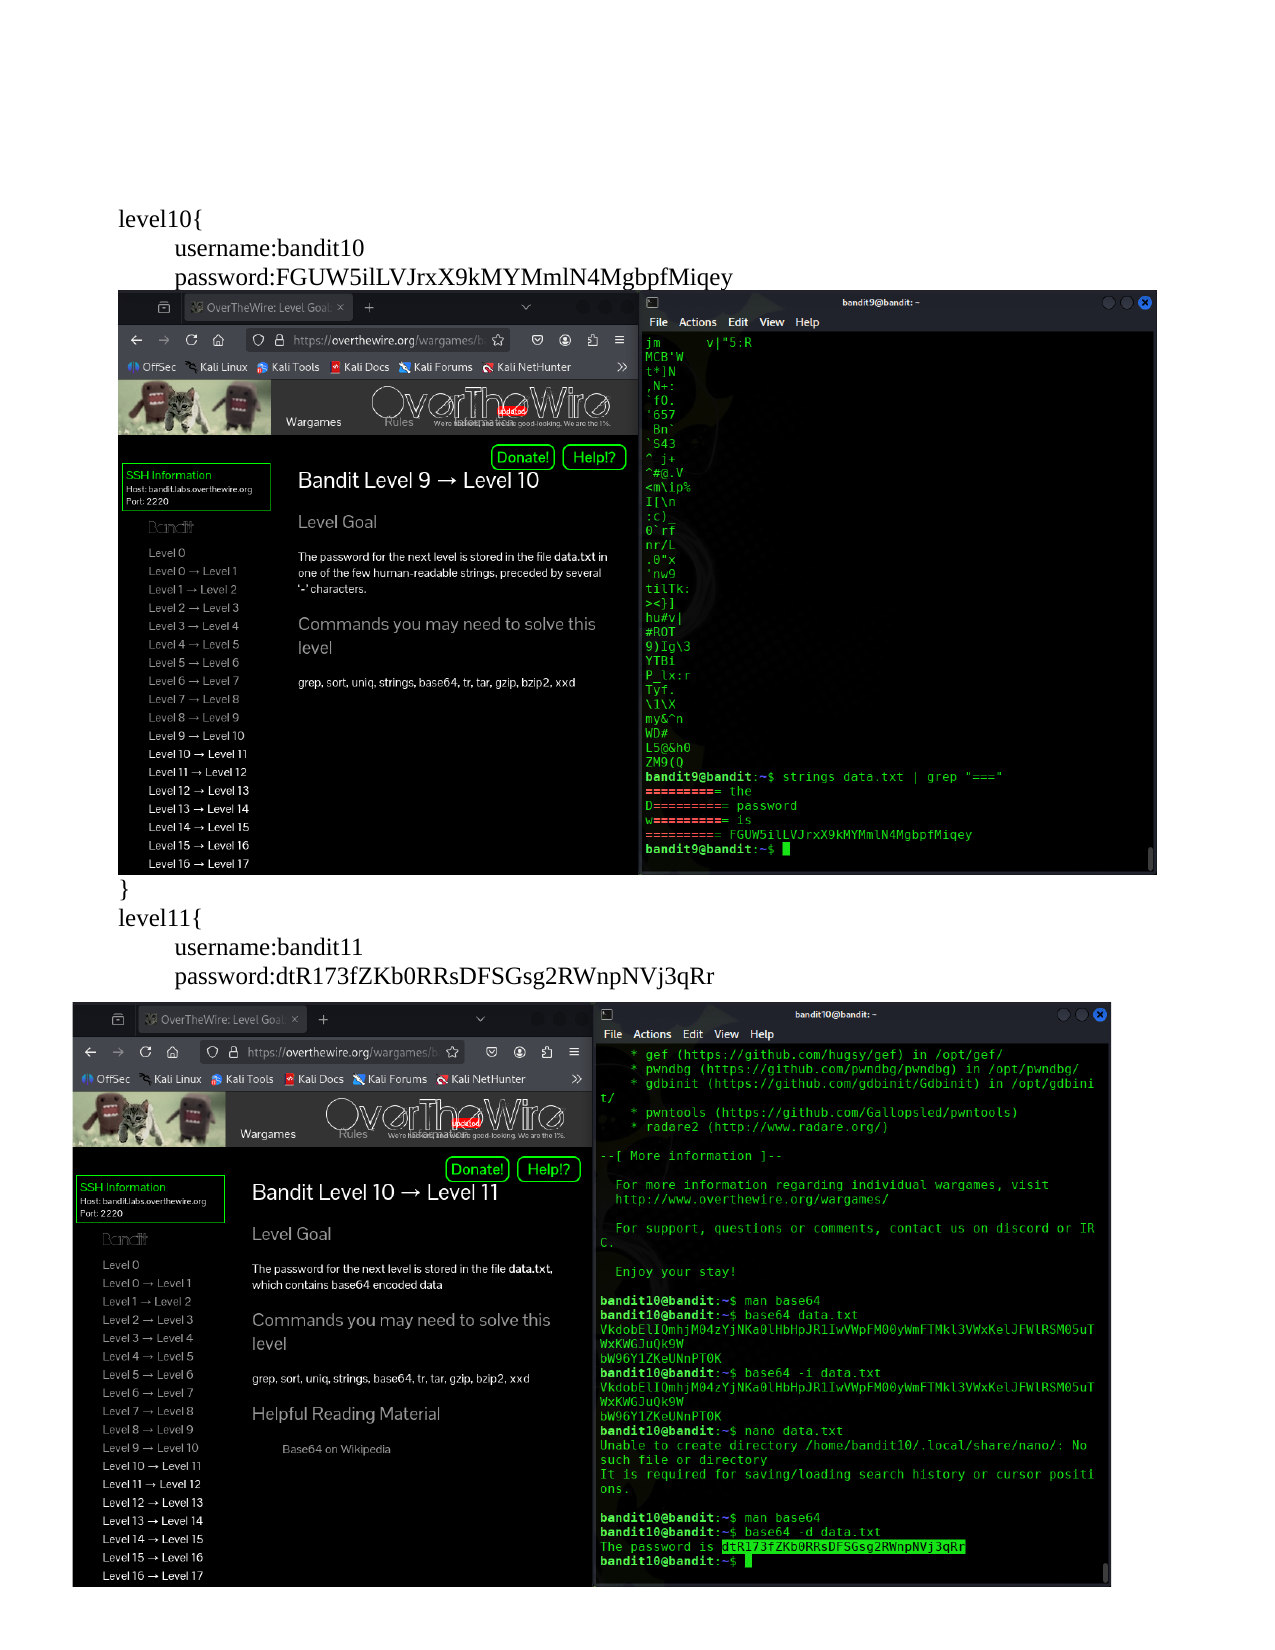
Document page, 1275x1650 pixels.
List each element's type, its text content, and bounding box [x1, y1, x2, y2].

text level10{ [118, 204, 1157, 233]
text username:bandit11 [118, 932, 1157, 961]
picture [72, 1002, 1112, 1587]
text username:bandit10 [118, 233, 1157, 262]
text } [118, 875, 1157, 903]
text level11{ [118, 903, 1157, 932]
picture [118, 290, 1157, 875]
text password:dtR173fZKb0RRsDFSGsg2RWnpNVj3qRr [118, 961, 1157, 989]
text password:FGUW5ilLVJrxX9kMYMmlN4MgbpfMiqey [118, 262, 1157, 290]
